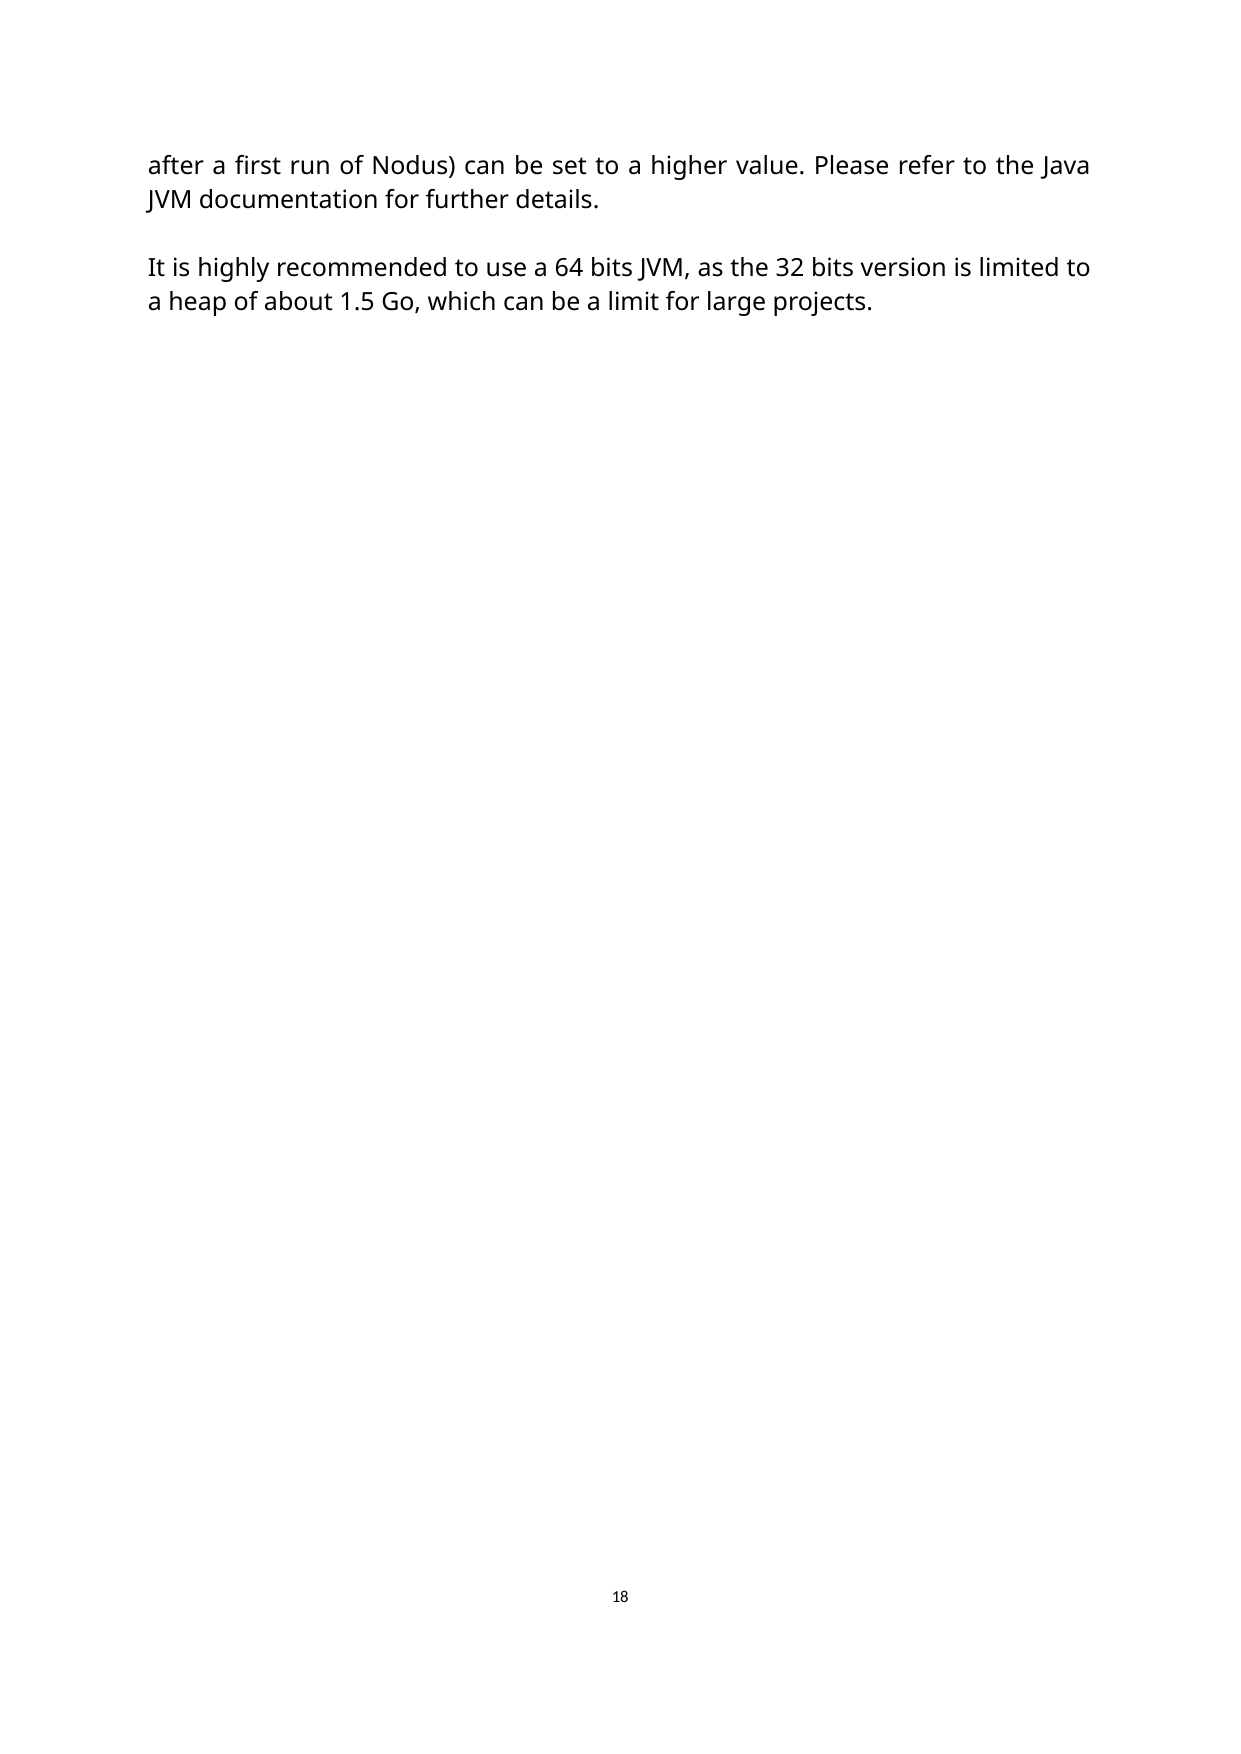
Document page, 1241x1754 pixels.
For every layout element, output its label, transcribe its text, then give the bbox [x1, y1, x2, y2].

text It is highly recommended to use a 64 bits JVM, as the 32 bits version is limited to a heap of about 1.5 Go, which can be a limit for large projects. [148, 250, 1093, 318]
text after a first run of Nodus) can be set to a higher value. Please refer to the Java JVM documentation for further details. [148, 148, 1093, 216]
